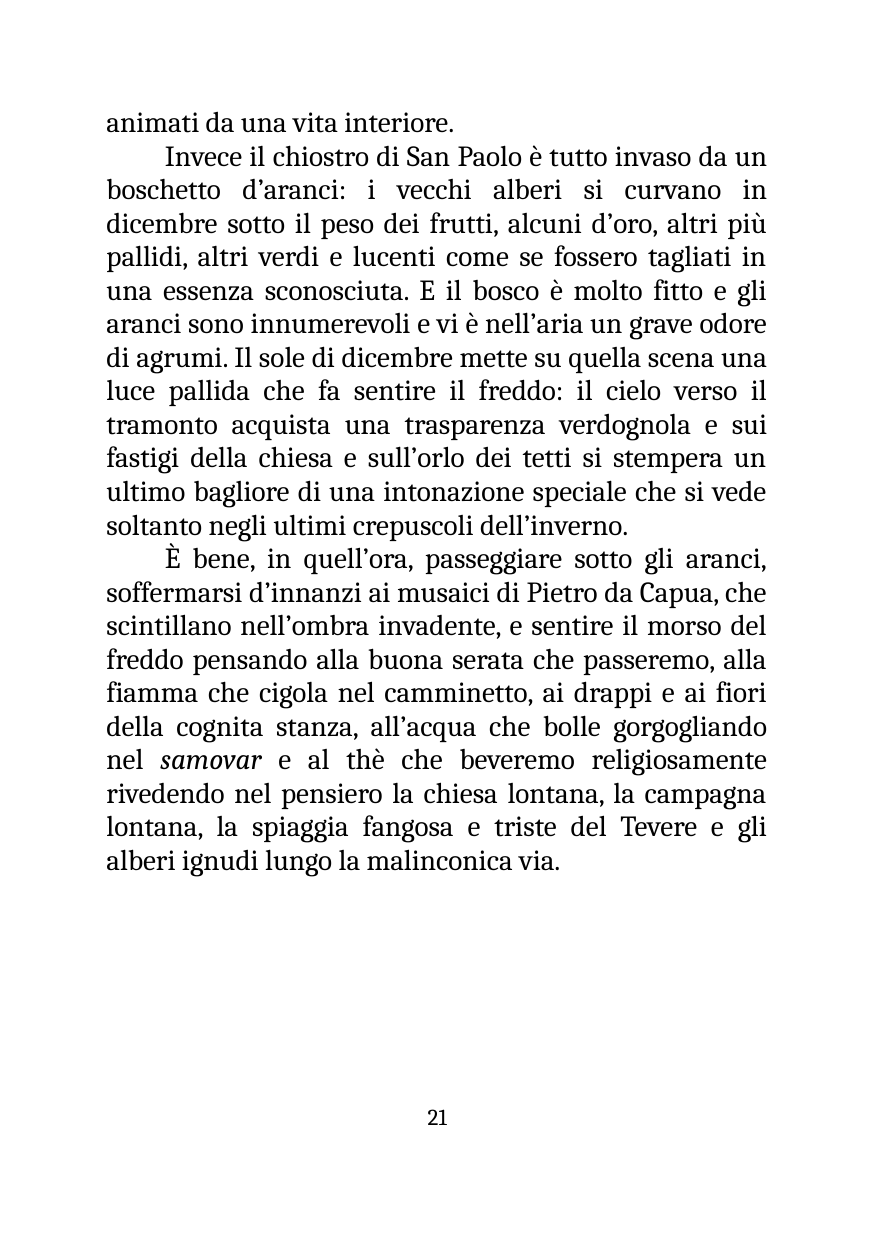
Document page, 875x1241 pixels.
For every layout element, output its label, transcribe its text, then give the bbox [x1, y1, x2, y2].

text È bene, in quell’ora, passeggiare sotto gli aranci, soffermarsi d’innanzi ai musaici di Pietro da Capua, che scintillano nell’ombra invadente, e sentire il morso del freddo pensando alla buona serata che passeremo, alla fiamma che cigola nel camminetto, ai drappi e ai fiori della cognita stanza, all’acqua che bolle gorgogliando nel samovar e al thè che beveremo religiosamente rivedendo nel pensiero la chiesa lontana, la campagna lontana, la spiaggia fangosa e triste del Tevere e gli alberi ignudi lungo la malinconica via. [106, 542, 768, 878]
text animati da una vita interiore. [106, 106, 768, 140]
text Invece il chiostro di San Paolo è tutto invaso da un boschetto d’aranci: i vecchi alberi si curvano in dicembre sotto il peso dei frutti, alcuni d’oro, altri più pallidi, altri verdi e lucenti come se fossero tagliati in una essenza sconosciuta. E il bosco è molto fitto e gli aranci sono innumerevoli e vi è nell’aria un grave odore di agrumi. Il sole di dicembre mette su quella scena una luce pallida che fa sentire il freddo: il cielo verso il tramonto acquista una trasparenza verdognola e sui fastigi della chiesa e sull’orlo dei tetti si stempera un ultimo bagliore di una intonazione speciale che si vede soltanto negli ultimi crepuscoli dell’inverno. [106, 140, 768, 542]
